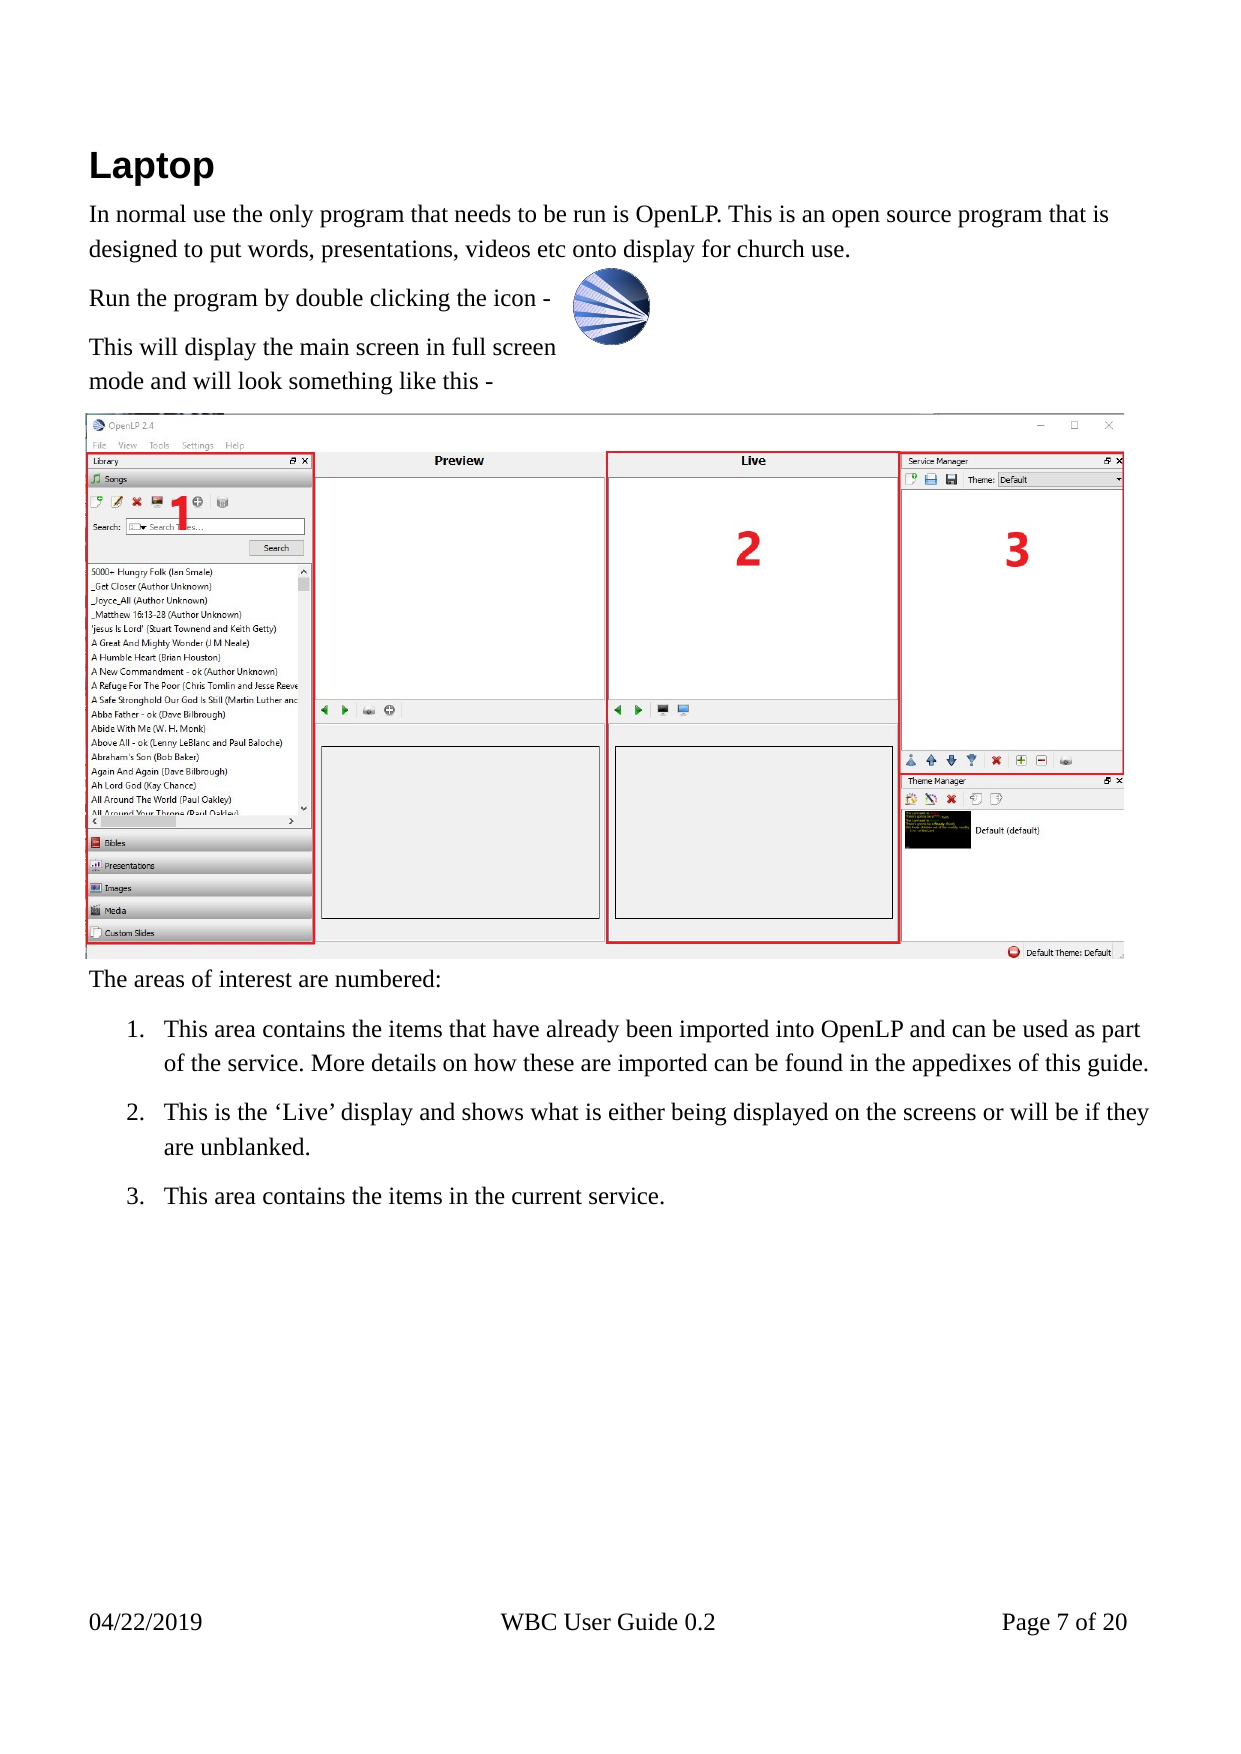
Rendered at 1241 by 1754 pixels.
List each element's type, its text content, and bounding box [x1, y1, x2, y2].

list This area contains the items that have already been imported into OpenLP and can be used as part of the service. More details on how these are imported can be found in the appedixes of this guide. [126, 1014, 1152, 1077]
list This area contains the items in the current service. [126, 1181, 1152, 1209]
list This is the ‘Live’ display and shows what is either being displayed on the screens or will be if they are unblanked. [126, 1097, 1152, 1160]
picture [85, 413, 1125, 959]
text This will display the main screen in full screen mode and will look something like this - [88, 332, 1152, 395]
text The areas of interest are numbered: [88, 415, 1152, 993]
subtitle Laptop [88, 143, 1152, 187]
text [643, 283, 1152, 312]
text In normal use the only program that needs to be run is OpenLP. This is an open source program that is designed to put words, presentations, videos etc onto display for church use. [88, 199, 1152, 262]
text Run the program by double clicking the icon - [88, 283, 580, 312]
